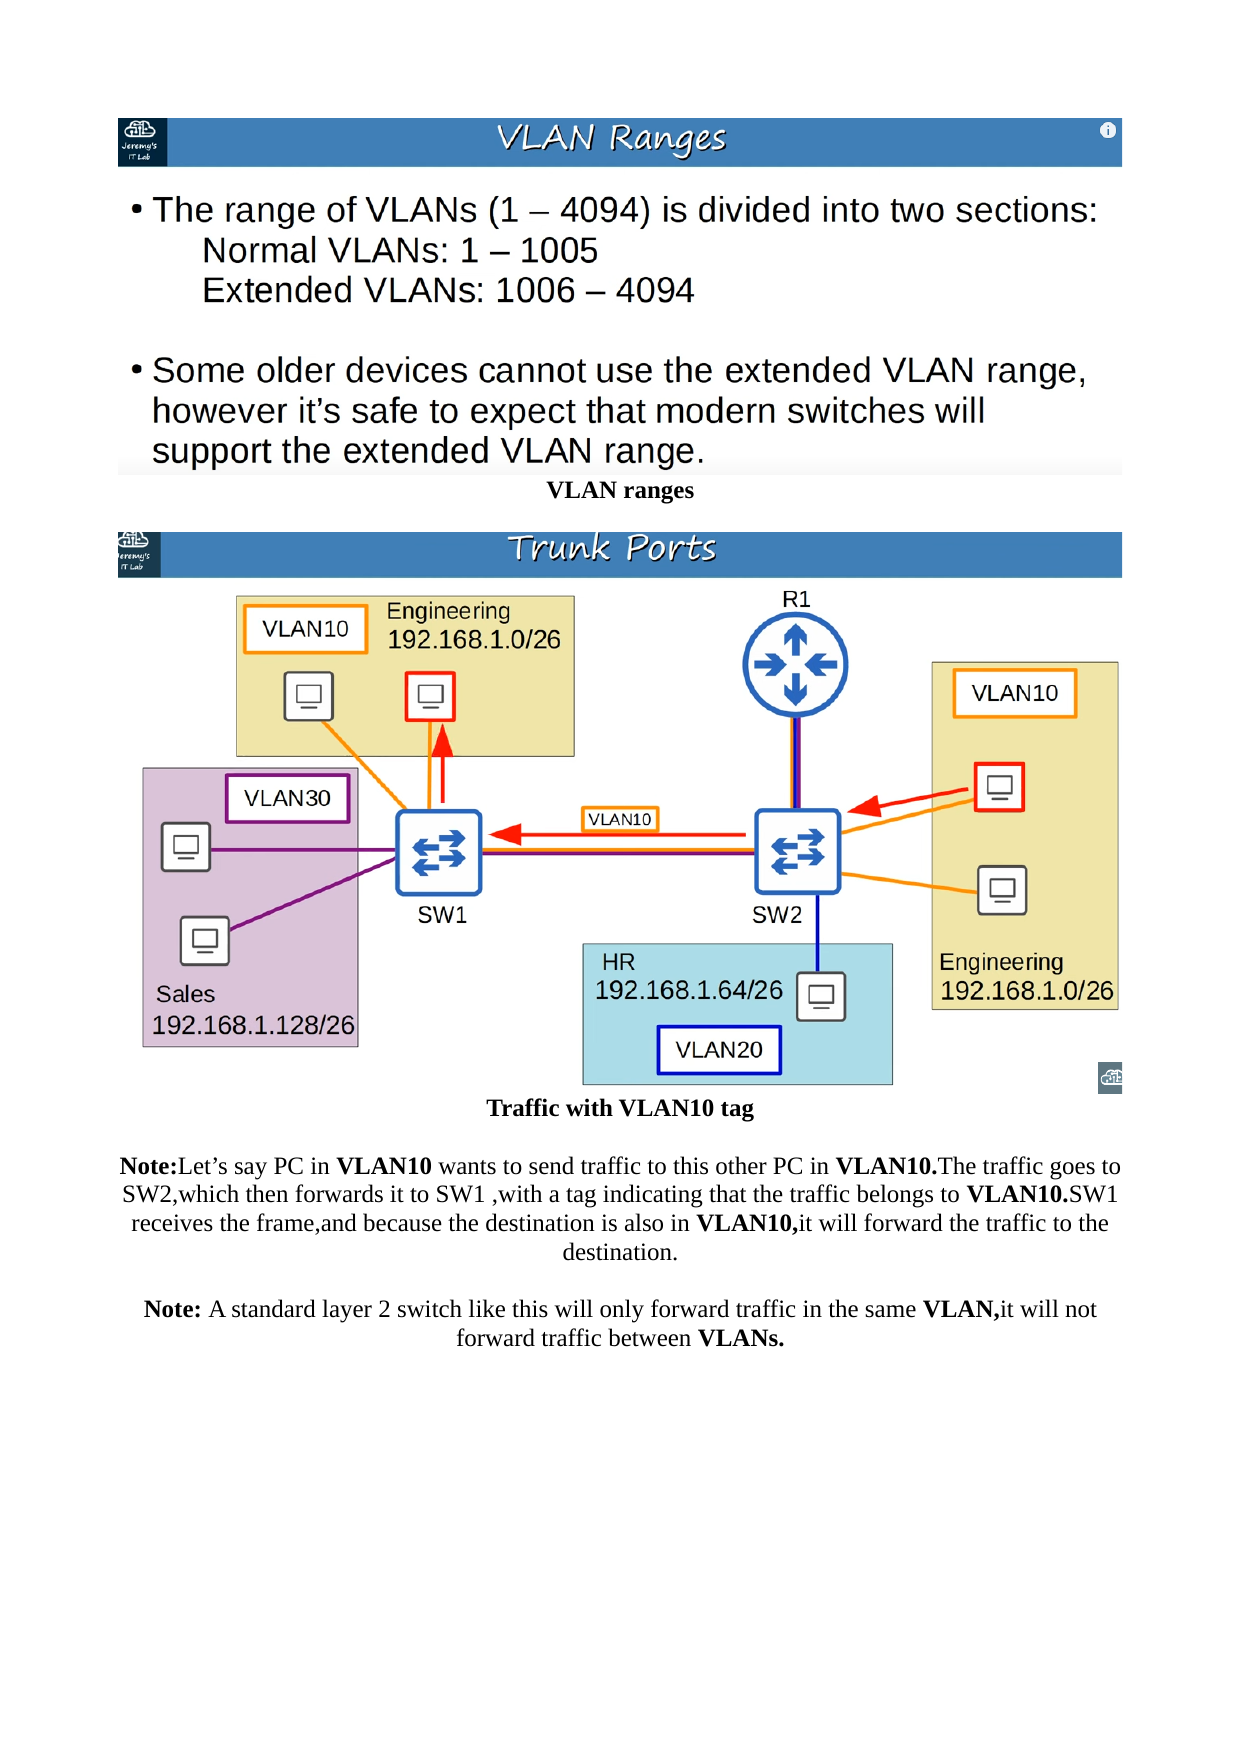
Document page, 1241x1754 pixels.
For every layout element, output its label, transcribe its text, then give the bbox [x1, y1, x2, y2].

picture [118, 532, 1123, 1094]
text Note:Let’s say PC in VLAN10 wants to send traffic to this other PC in VLAN10.The traffic goes to SW2,which then forwards it to SW1 ,with a tag indicating that the traffic belongs to VLAN10.SW1 receives the frame,and because the destination is also in VLAN10,it will forward the traffic to the destination. [118, 1151, 1122, 1266]
text Traffic with VLAN10 tag [118, 1094, 1122, 1122]
picture [118, 118, 1123, 475]
text Note: A standard layer 2 switch like this will only forward traffic in the same VLAN,it will not forward traffic between VLANs. [118, 1294, 1122, 1352]
text VLAN ranges [118, 475, 1122, 503]
